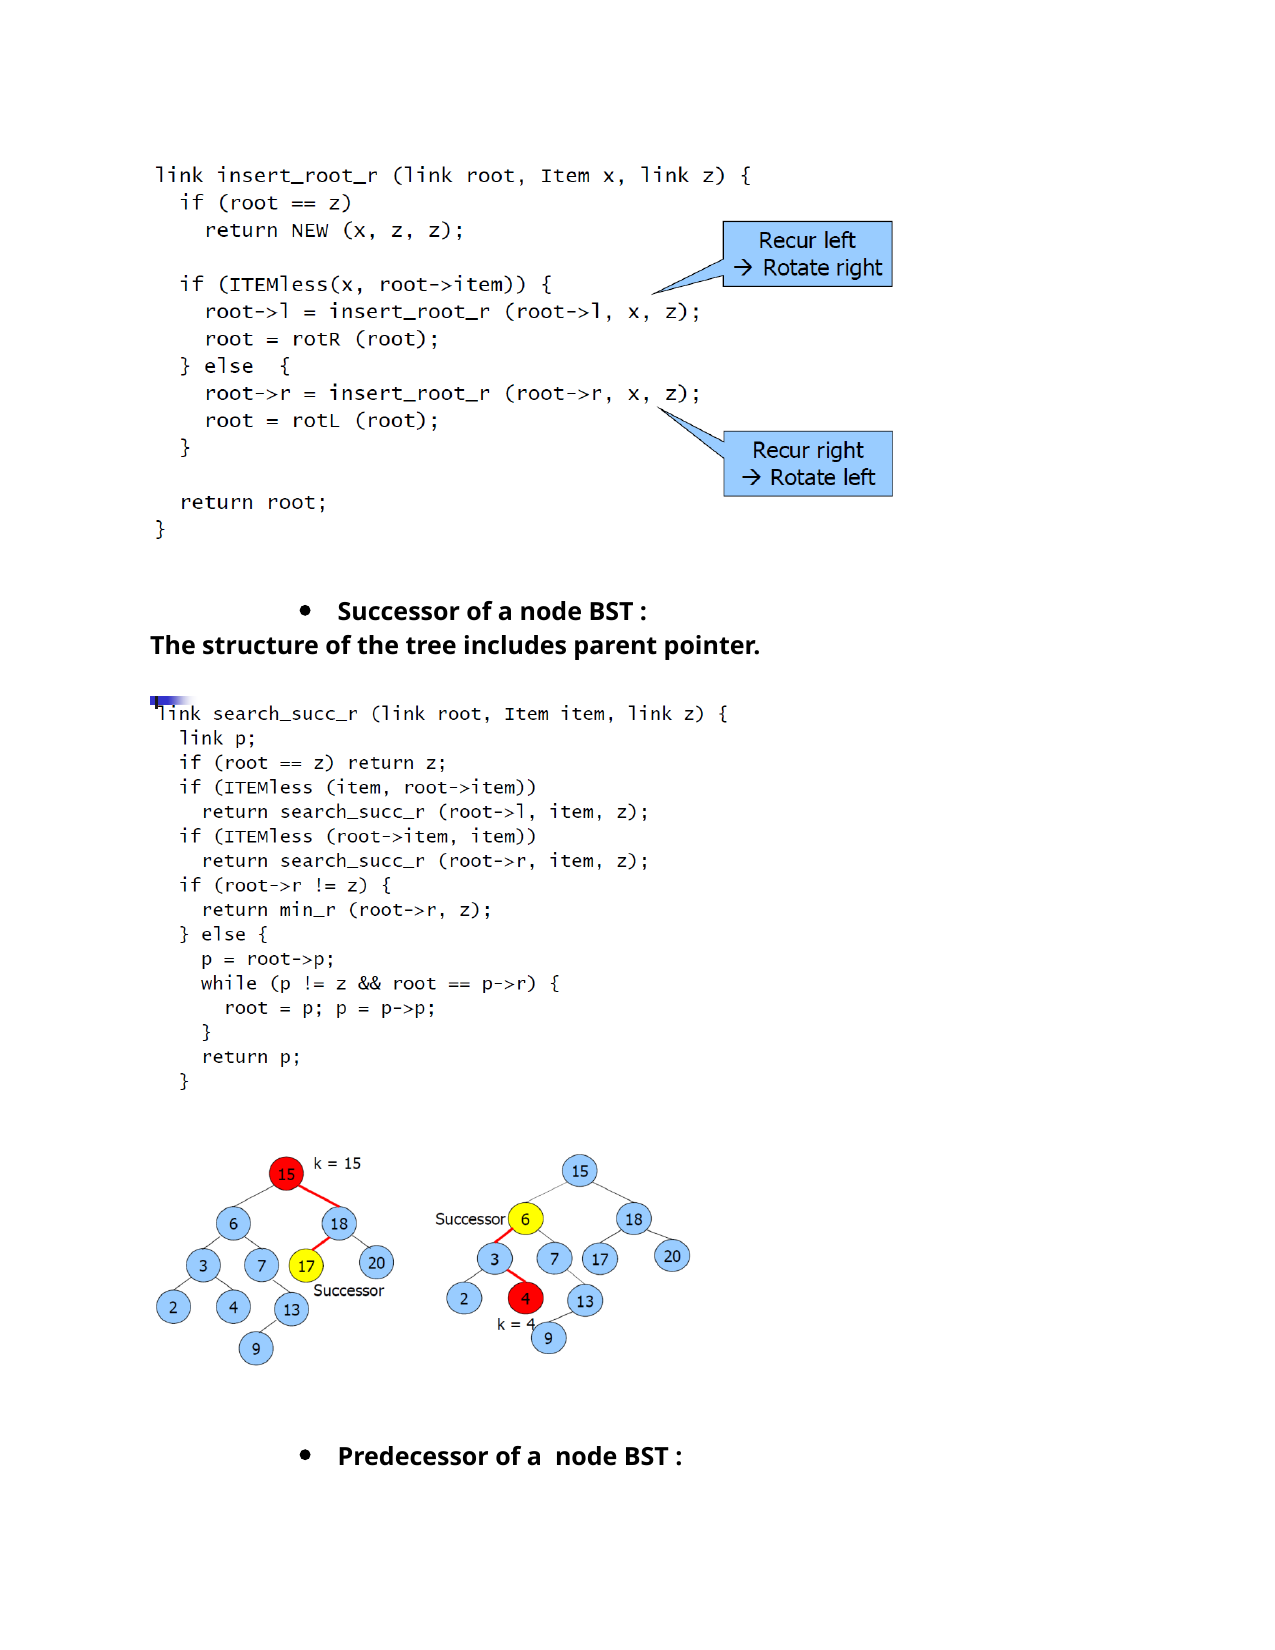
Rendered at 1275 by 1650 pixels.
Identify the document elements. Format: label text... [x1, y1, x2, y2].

subtitle Predecessor of a node BST : [300, 1438, 1125, 1472]
subtitle The structure of the tree includes parent pointer. [150, 628, 1125, 662]
subtitle Successor of a node BST : [300, 594, 1125, 628]
